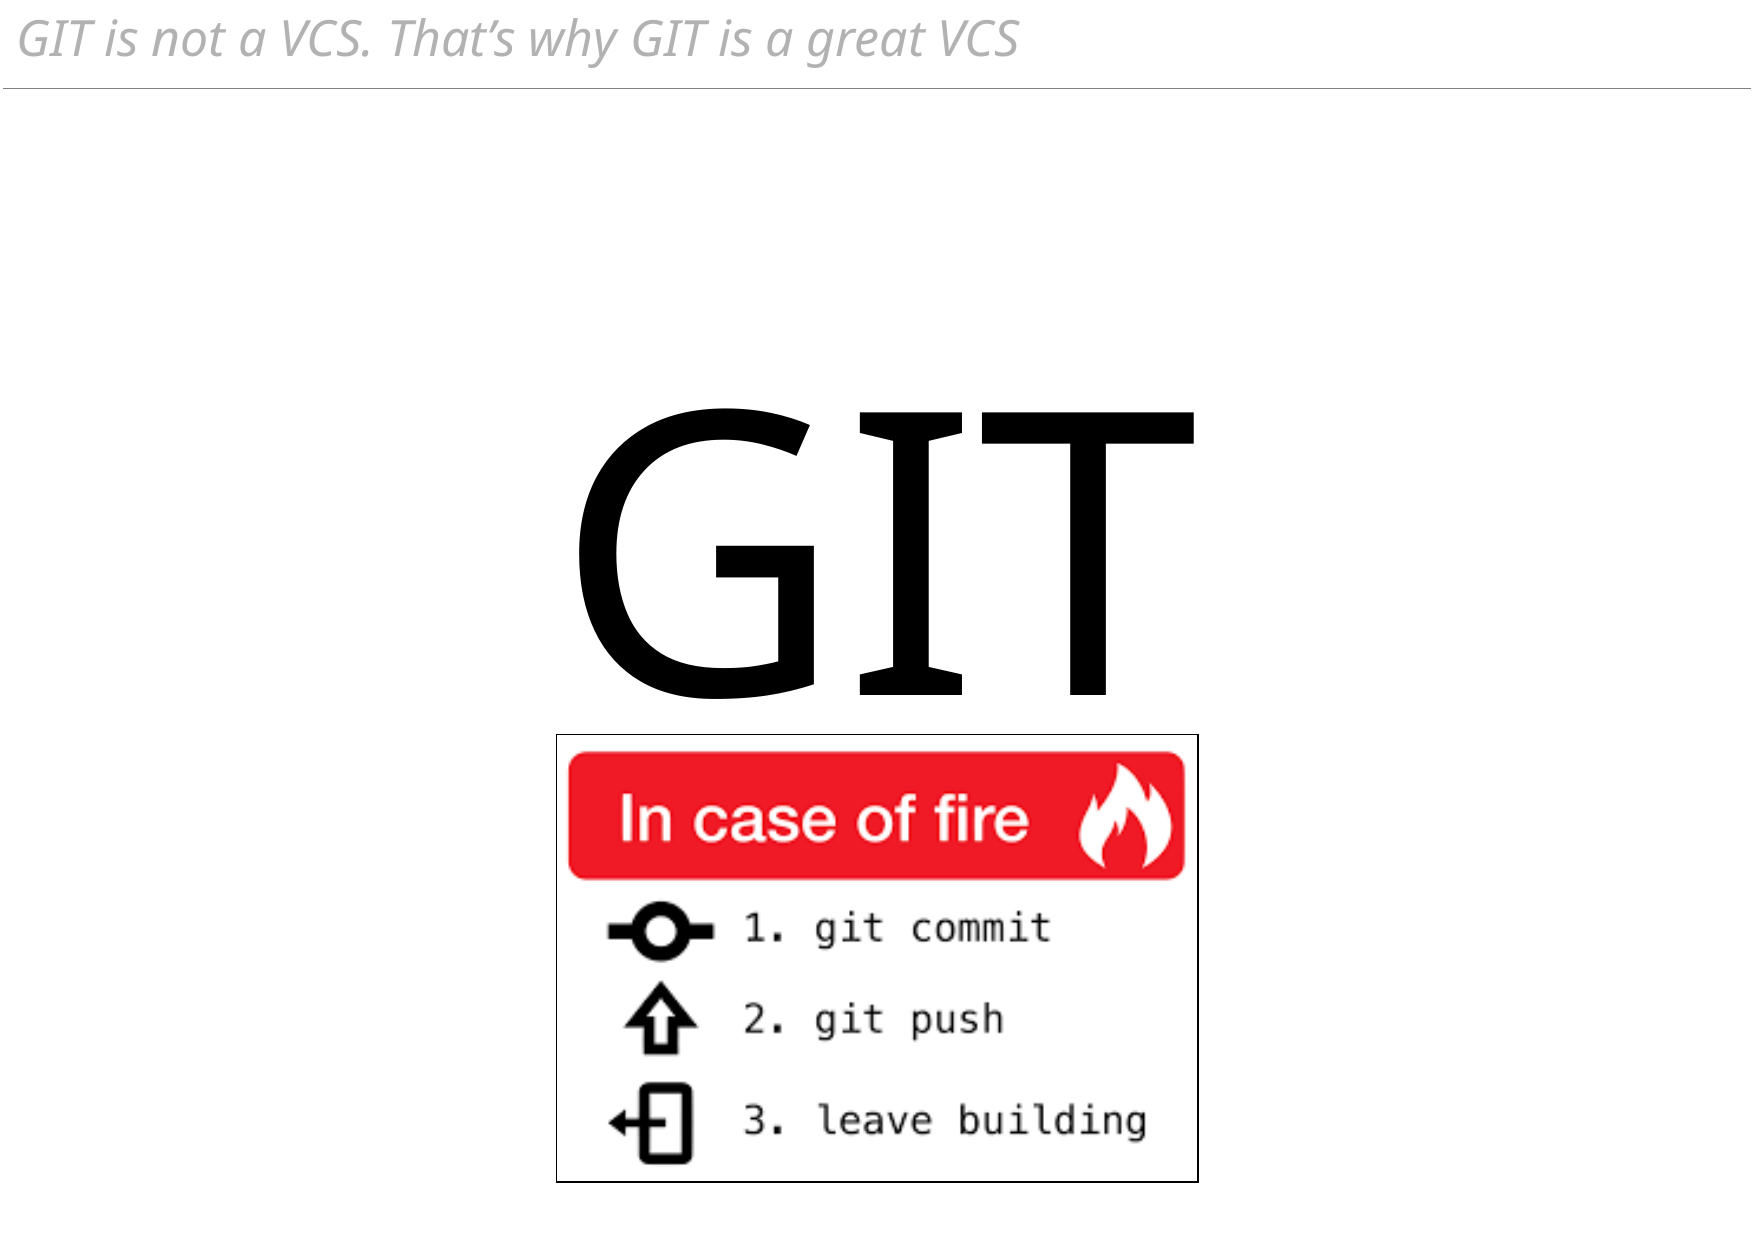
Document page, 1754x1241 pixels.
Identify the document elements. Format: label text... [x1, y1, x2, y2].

text GIT [3, 272, 1751, 811]
picture [560, 738, 1194, 1179]
text [557, 735, 1197, 1181]
